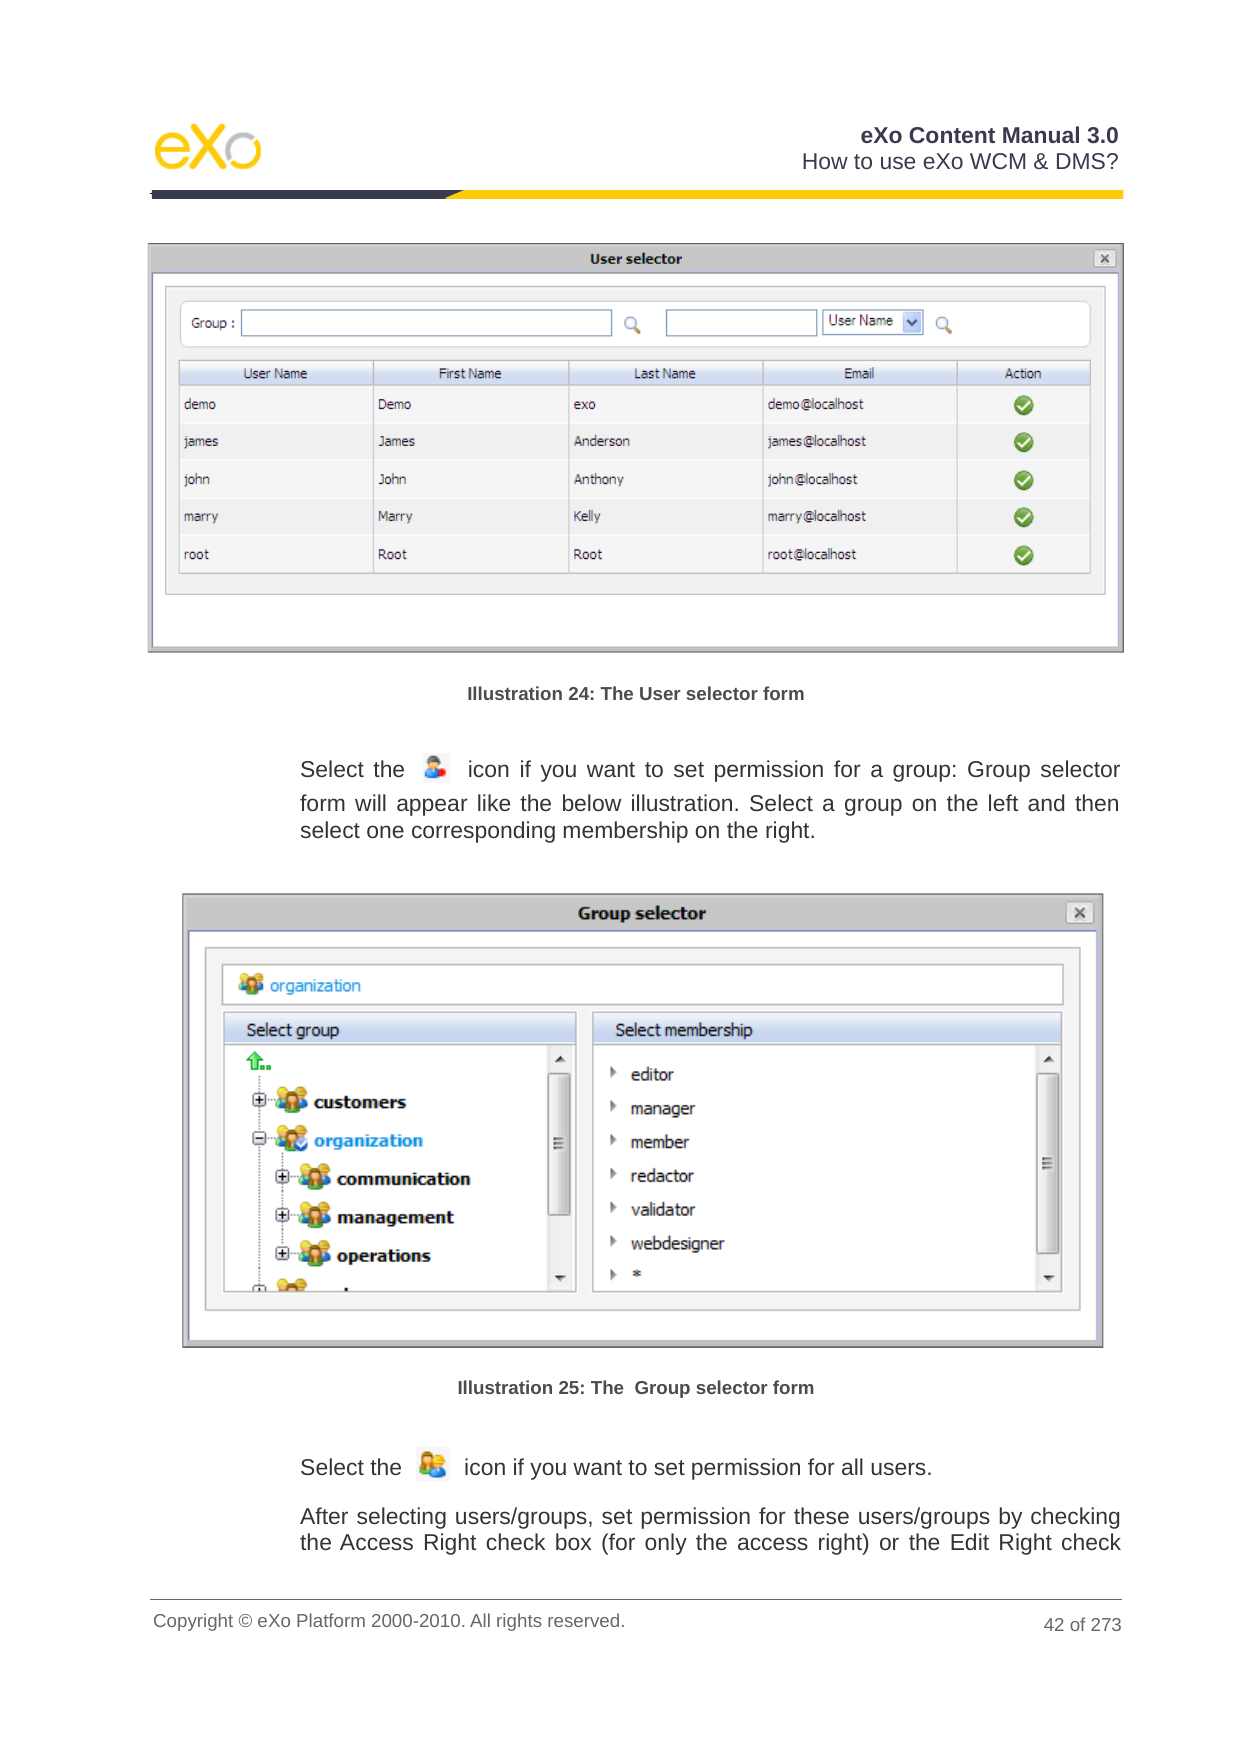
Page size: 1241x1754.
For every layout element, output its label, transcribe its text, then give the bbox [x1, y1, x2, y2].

picture [155, 123, 262, 170]
list Select the icon if you want to set permission for all users. [262, 1440, 1122, 1488]
list Illustration 24: The User selector form [138, 319, 1133, 704]
picture [147, 243, 1124, 654]
list Illustration 25: The Group selector form [175, 967, 1096, 1399]
picture [151, 190, 1124, 199]
list After selecting users/groups, set permission for these users/groups by checking the Access Right check box (for only the access right) or the Edit Right check [262, 1503, 1122, 1556]
picture [415, 1447, 451, 1481]
picture [422, 753, 451, 783]
list Select the icon if you want to set permission for a group: Group selector form will appear like the below illustration. Select a group on the left and then select one corresponding membership on the right. [262, 746, 1122, 843]
picture [182, 892, 1104, 1348]
